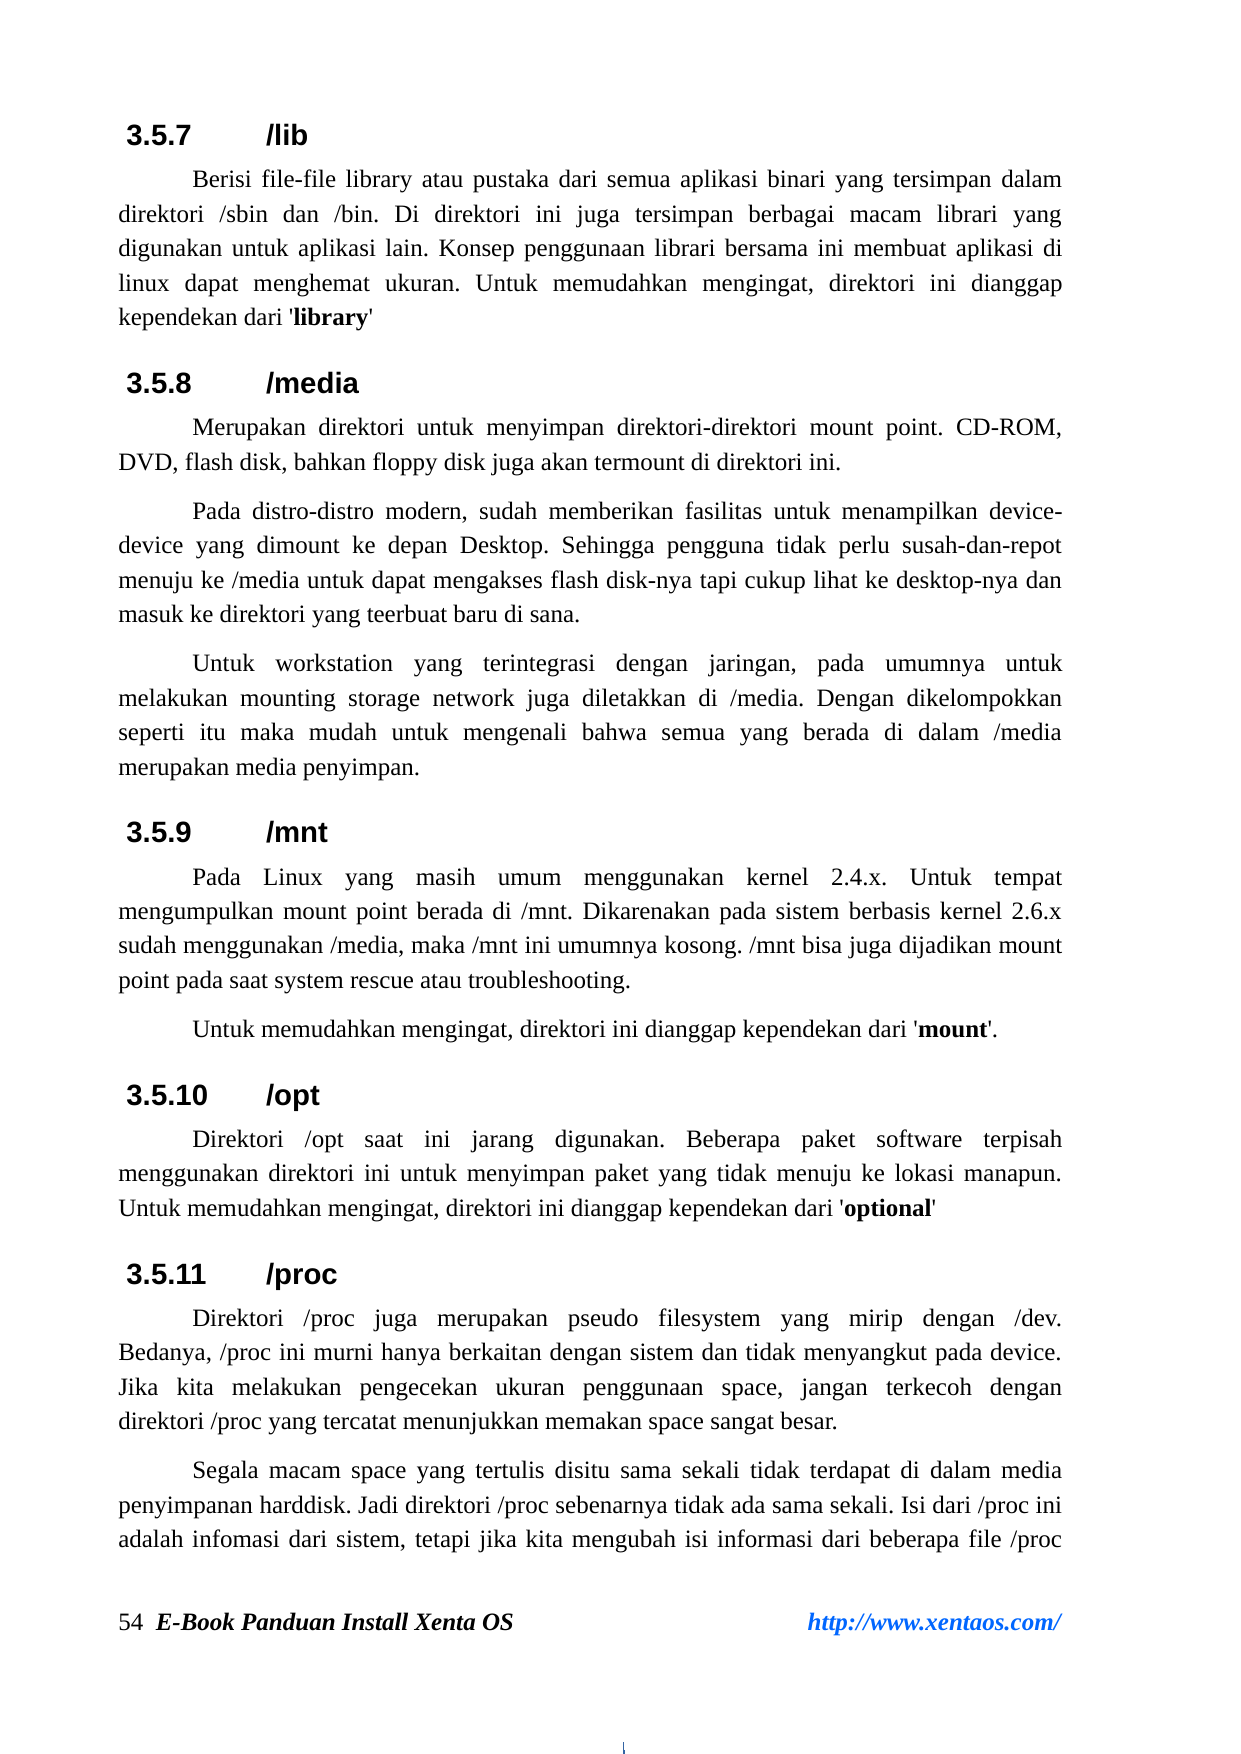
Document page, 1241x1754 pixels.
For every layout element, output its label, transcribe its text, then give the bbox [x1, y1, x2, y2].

text Merupakan direktori untuk menyimpan direktori-direktori mount point. CD-ROM, DVD, flash disk, bahkan floppy disk juga akan termount di direktori ini. [118, 412, 1063, 475]
text Berisi file-file library atau pustaka dari semua aplikasi binari yang tersimpan dalam direktori /sbin dan /bin. Di direktori ini juga tersimpan berbagai macam librari yang digunakan untuk aplikasi lain. Konsep penggunaan librari bersama ini membuat aplikasi di linux dapat menghemat ukuran. Untuk memudahkan mengingat, direktori ini dianggap kependekan dari 'library' [118, 164, 1063, 331]
text Direktori /opt saat ini jarang digunakan. Beberapa paket software terpisah menggunakan direktori ini untuk menyimpan paket yang tidak menuju ke lokasi manapun. Untuk memudahkan mengingat, direktori ini dianggap kependekan dari 'optional' [118, 1124, 1063, 1222]
subtitle /proc [118, 1257, 1063, 1290]
text Segala macam space yang tertulis disitu sama sekali tidak terdapat di dalam media penyimpanan harddisk. Jadi direktori /proc sebenarnya tidak ada sama sekali. Isi dari /proc ini adalah infomasi dari sistem, tetapi jika kita mengubah isi informasi dari beberapa file /proc [118, 1455, 1063, 1553]
text Direktori /proc juga merupakan pseudo filesystem yang mirip dengan /dev. Bedanya, /proc ini murni hanya berkaitan dengan sistem dan tidak menyangkut pada device. Jika kita melakukan pengecekan ukuran penggunaan space, jangan terkecoh dengan direktori /proc yang tercatat menunjukkan memakan space sangat besar. [118, 1303, 1063, 1435]
subtitle /media [118, 366, 1063, 400]
subtitle /opt [118, 1078, 1063, 1111]
subtitle /lib [118, 118, 1063, 152]
text Pada distro-distro modern, sudah memberikan fasilitas untuk menampilkan device-device yang dimount ke depan Desktop. Sehingga pengguna tidak perlu susah-dan-repot menuju ke /media untuk dapat mengakses flash disk-nya tapi cukup lihat ke desktop-nya dan masuk ke direktori yang teerbuat baru di sana. [118, 496, 1063, 628]
subtitle /mnt [118, 815, 1063, 849]
text Untuk workstation yang terintegrasi dengan jaringan, pada umumnya untuk melakukan mounting storage network juga diletakkan di /media. Dengan dikelompokkan seperti itu maka mudah untuk mengenali bahwa semua yang berada di dalam /media merupakan media penyimpan. [118, 648, 1063, 780]
text Pada Linux yang masih umum menggunakan kernel 2.4.x. Untuk tempat mengumpulkan mount point berada di /mnt. Dikarenakan pada sistem berbasis kernel 2.6.x sudah menggunakan /media, maka /mnt ini umumnya kosong. /mnt bisa juga dijadikan mount point pada saat system rescue atau troubleshooting. [118, 862, 1063, 994]
text Untuk memudahkan mengingat, direktori ini dianggap kependekan dari 'mount'. [118, 1014, 1063, 1043]
